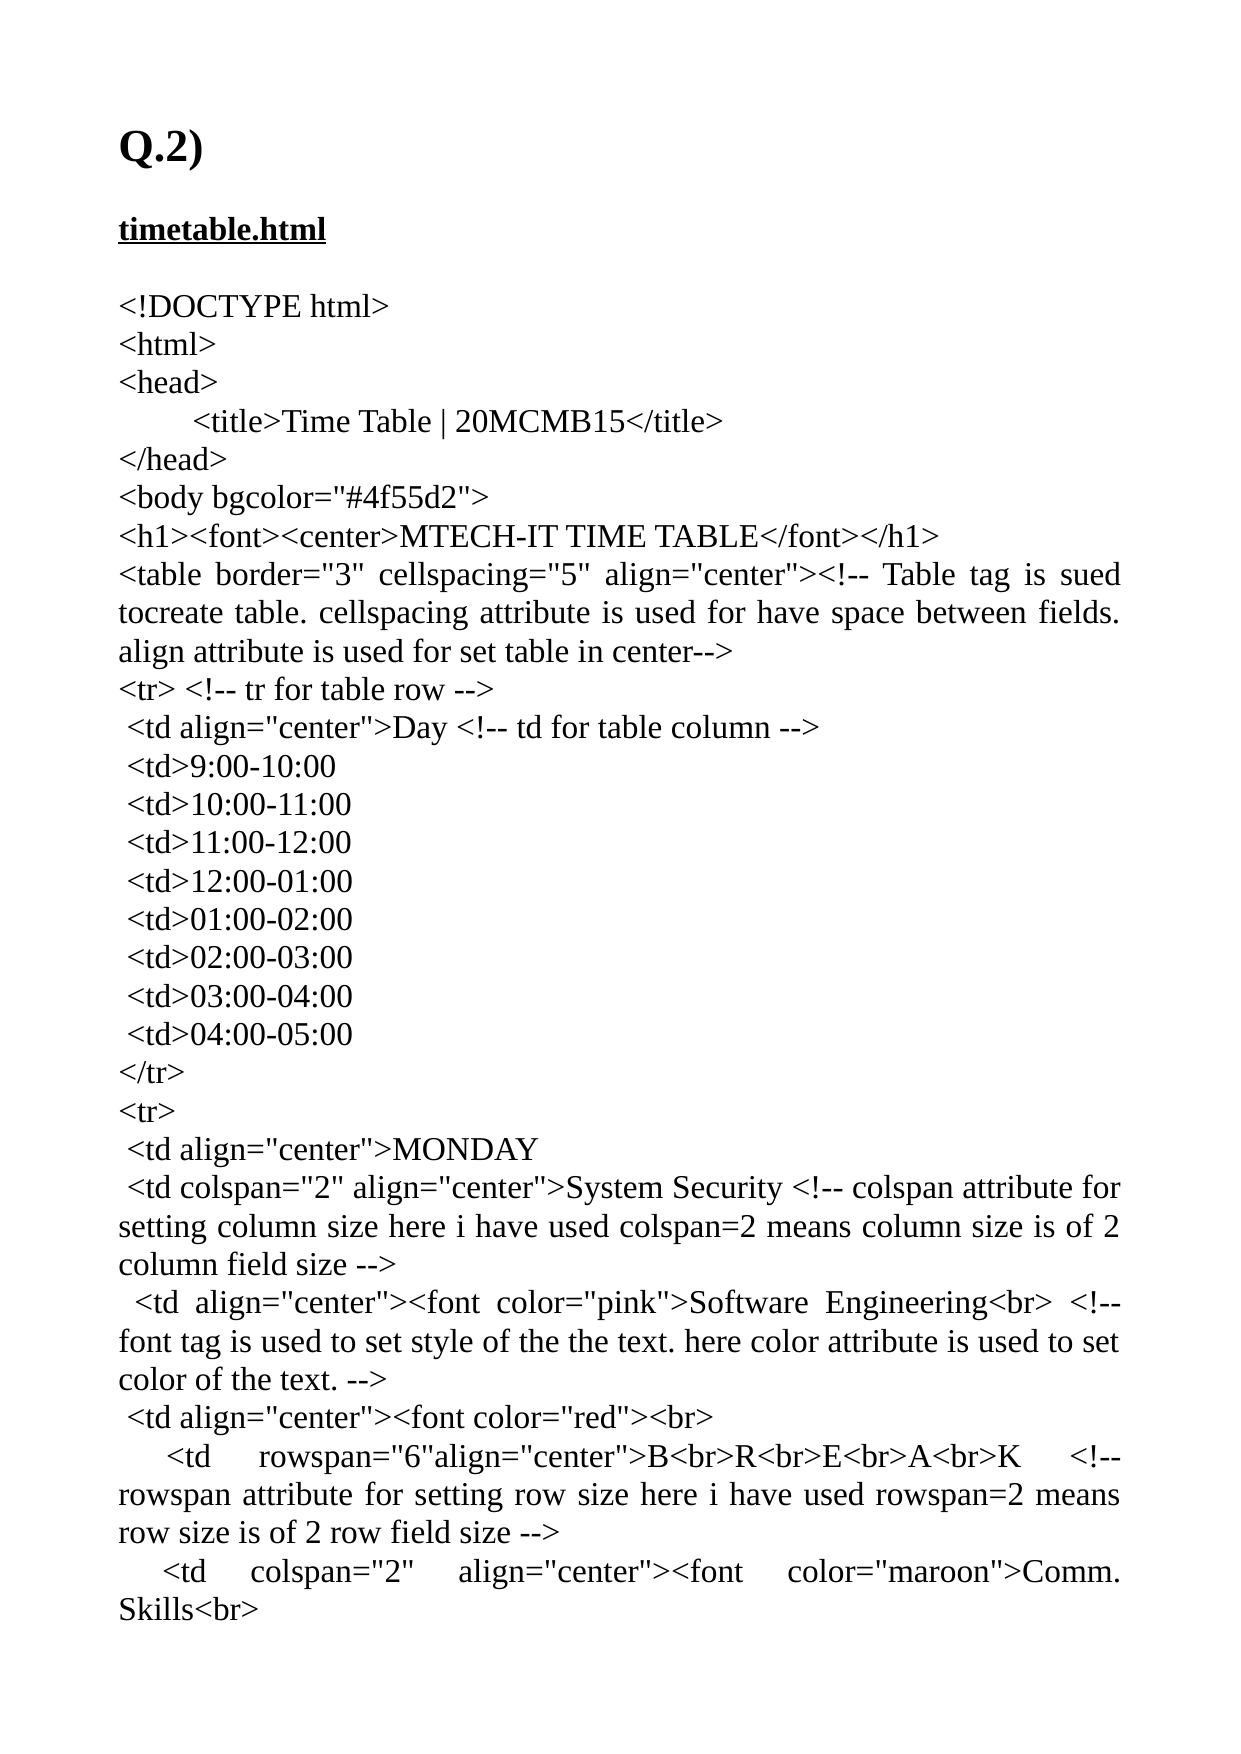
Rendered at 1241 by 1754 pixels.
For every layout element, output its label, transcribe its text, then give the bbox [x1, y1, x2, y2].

text <title>Time Table | 20MCMB15</title> [118, 401, 1122, 439]
text timetable.html [118, 209, 1122, 247]
text <td>04:00-05:00 [118, 1014, 1122, 1052]
text <tr> <!-- tr for table row --> [118, 669, 1122, 707]
text <html> [118, 324, 1122, 362]
text <body bgcolor="#4f55d2"> [118, 477, 1122, 516]
text </head> [118, 439, 1122, 477]
text <td colspan="2" align="center">System Security <!-- colspan attribute for setting column size here i have used colspan=2 means column size is of 2 column field size --> [118, 1167, 1122, 1282]
text </tr> [118, 1052, 1122, 1091]
text <table border="3" cellspacing="5" align="center"><!-- Table tag is sued tocreate table. cellspacing attribute is used for have space between fields. align attribute is used for set table in center--> [118, 554, 1122, 669]
text <td>11:00-12:00 [118, 822, 1122, 861]
text Q.2) [118, 118, 1122, 171]
text <td align="center">MONDAY [118, 1129, 1122, 1167]
text <!DOCTYPE html> [118, 286, 1122, 324]
text <td>9:00-10:00 [118, 746, 1122, 784]
text <td>12:00-01:00 [118, 861, 1122, 899]
text <tr> [118, 1091, 1122, 1129]
text <td rowspan="6"align="center">B<br>R<br>E<br>A<br>K <!-- rowspan attribute for setting row size here i have used rowspan=2 means row size is of 2 row field size --> [118, 1436, 1122, 1551]
text <td align="center"><font color="red"><br> [118, 1397, 1122, 1436]
text <td>01:00-02:00 [118, 899, 1122, 937]
text <td>02:00-03:00 [118, 937, 1122, 976]
text <td>03:00-04:00 [118, 976, 1122, 1014]
text <head> [118, 362, 1122, 401]
text <td>10:00-11:00 [118, 784, 1122, 822]
text <td align="center"><font color="pink">Software Engineering<br> <!-- font tag is used to set style of the the text. here color attribute is used to set color of the text. --> [118, 1282, 1122, 1397]
text <td colspan="2" align="center"><font color="maroon">Comm. Skills<br> [118, 1551, 1122, 1627]
text <td align="center">Day <!-- td for table column --> [118, 707, 1122, 746]
text <h1><font><center>MTECH-IT TIME TABLE</font></h1> [118, 516, 1122, 554]
